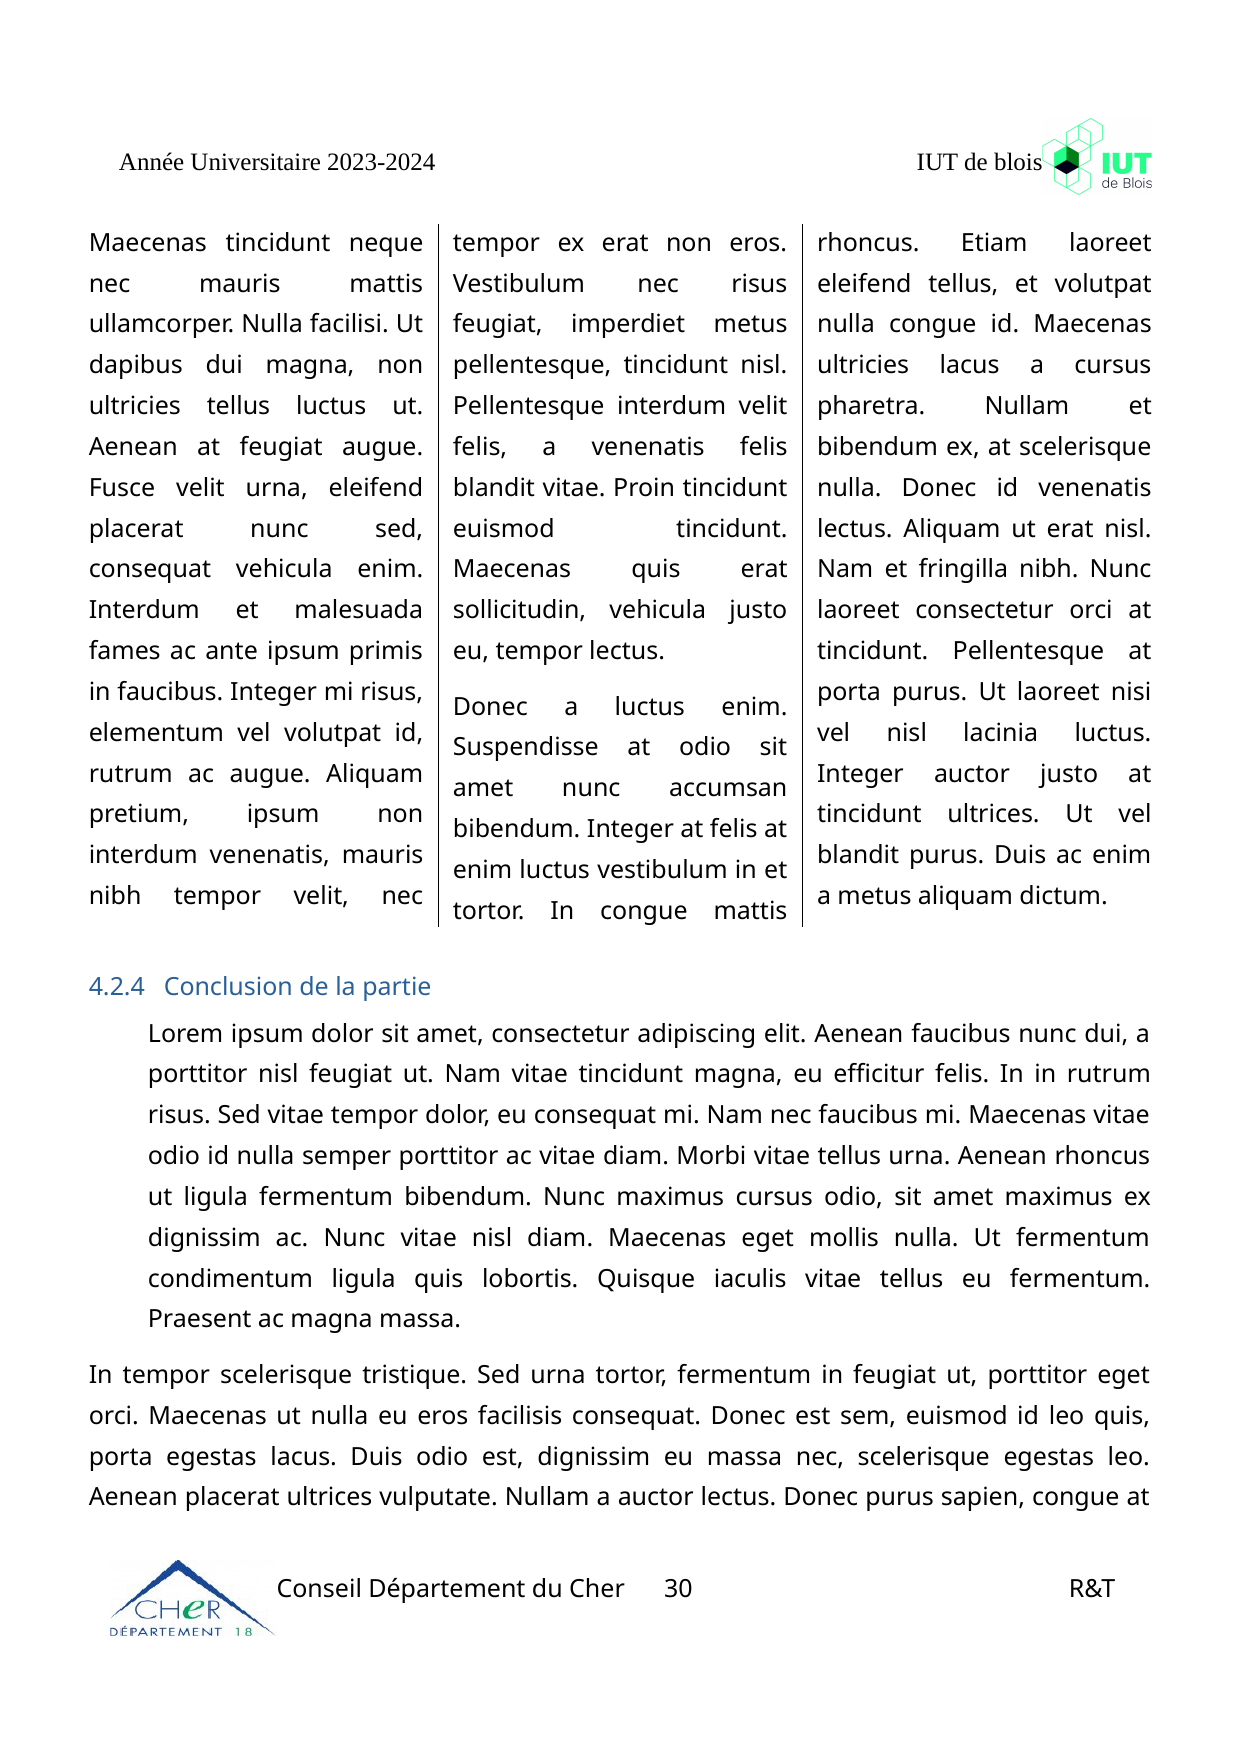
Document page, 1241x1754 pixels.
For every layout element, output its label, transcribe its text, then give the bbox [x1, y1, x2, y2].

text In tempor scelerisque tristique. Sed urna tortor, fermentum in feugiat ut, porttitor eget orci. Maecenas ut nulla eu eros facilisis consequat. Donec est sem, euismod id leo quis, porta egestas lacus. Duis odio est, dignissim eu massa nec, scelerisque egestas leo. Aenean placerat ultrices vulputate. Nullam a auctor lectus. Donec purus sapien, congue at [88, 1356, 1152, 1513]
text Lorem ipsum dolor sit amet, consectetur adipiscing elit. Aenean faucibus nunc dui, a porttitor nisl feugiat ut. Nam vitae tincidunt magna, eu efficitur felis. In in rutrum risus. Sed vitae tempor dolor, eu consequat mi. Nam nec faucibus mi. Maecenas vitae odio id nulla semper porttitor ac vitae diam. Morbi vitae tellus urna. Aenean rhoncus ut ligula fermentum bibendum. Nunc maximus cursus odio, sit amet maximus ex dignissim ac. Nunc vitae nisl diam. Maecenas eget mollis nulla. Ut fermentum condimentum ligula quis lobortis. Quisque iaculis vitae tellus eu fermentum. Praesent ac magna massa. [148, 1015, 1152, 1335]
text Maecenas tincidunt neque nec mauris mattis ullamcorper. Nulla facilisi. Ut dapibus dui magna, non ultricies tellus luctus ut. Aenean at feugiat augue. Fusce velit urna, eleifend placerat nunc sed, consequat vehicula enim. Interdum et malesuada fames ac ante ipsum primis in faucibus. Integer mi risus, elementum vel volutpat id, rutrum ac augue. Aliquam pretium, ipsum non interdum venenatis, mauris nibh tempor velit, nec [88, 224, 423, 912]
picture [1042, 118, 1152, 195]
picture [110, 1560, 277, 1636]
text rhoncus. Etiam laoreet eleifend tellus, et volutpat nulla congue id. Maecenas ultricies lacus a cursus pharetra. Nullam et bibendum ex, at scelerisque nulla. Donec id venenatis lectus. Aliquam ut erat nisl. Nam et fringilla nibh. Nunc laoreet consectetur orci at tincidunt. Pellentesque at porta purus. Ut laoreet nisi vel nisl lacinia luctus. Integer auctor justo at tincidunt ultrices. Ut vel blandit purus. Duis ac enim a metus aliquam dictum. [817, 224, 1152, 912]
text Donec a luctus enim. Suspendisse at odio sit amet nunc accumsan bibendum. Integer at felis at enim luctus vestibulum in et tortor. In congue mattis [453, 688, 787, 926]
subtitle Conclusion de la partie [88, 969, 1033, 1003]
text tempor ex erat non eros. Vestibulum nec risus feugiat, imperdiet metus pellentesque, tincidunt nisl. Pellentesque interdum velit felis, a venenatis felis blandit vitae. Proin tincidunt euismod tincidunt. Maecenas quis erat sollicitudin, vehicula justo eu, tempor lectus. [453, 224, 787, 667]
